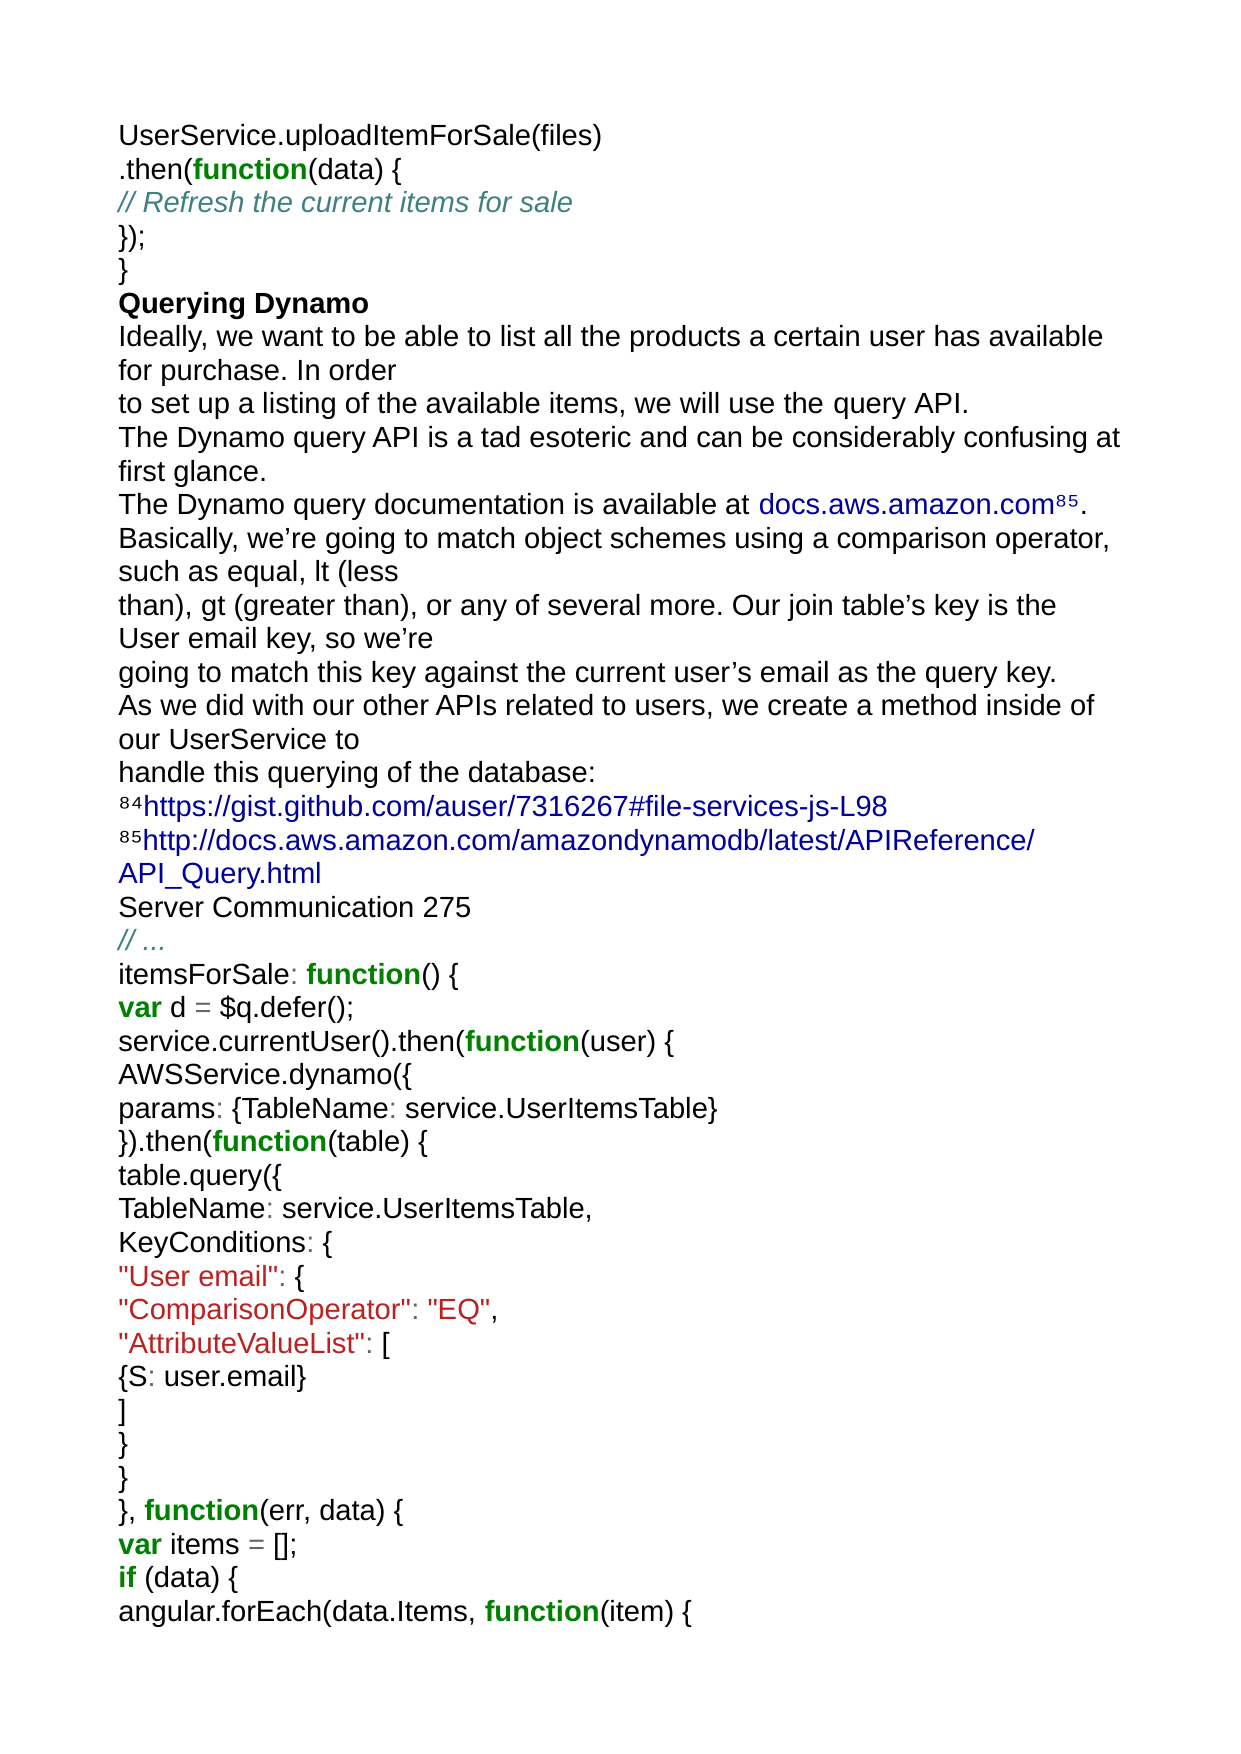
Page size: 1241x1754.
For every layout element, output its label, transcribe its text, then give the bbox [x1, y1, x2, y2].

text AWSService.dynamo({ [118, 1057, 1122, 1091]
text ⁸⁵http://docs.aws.amazon.com/amazondynamodb/latest/APIReference/API_Query.html [118, 822, 1122, 889]
text ] [118, 1393, 1122, 1426]
text "User email": { [118, 1258, 1122, 1292]
text handle this querying of the database: [118, 755, 1122, 789]
text table.query({ [118, 1158, 1122, 1191]
text angular.forEach(data.Items, function(item) { [118, 1594, 1122, 1627]
text As we did with our other APIs related to users, we create a method inside of our UserService to [118, 688, 1122, 755]
text params: {TableName: service.UserItemsTable} [118, 1091, 1122, 1124]
text var d = $q.defer(); [118, 990, 1122, 1024]
text to set up a listing of the available items, we will use the query API. [118, 386, 1122, 420]
text // ... [118, 923, 1122, 957]
text "ComparisonOperator": "EQ", [118, 1292, 1122, 1326]
text Basically, we’re going to match object schemes using a comparison operator, such as equal, lt (less [118, 521, 1122, 588]
text }); [118, 219, 1122, 252]
text } [118, 1426, 1122, 1460]
text // Refresh the current items for sale [118, 185, 1122, 219]
text service.currentUser().then(function(user) { [118, 1024, 1122, 1057]
text than), gt (greater than), or any of several more. Our join table’s key is the User email key, so we’re [118, 588, 1122, 655]
text "AttributeValueList": [ [118, 1326, 1122, 1359]
text itemsForSale: function() { [118, 957, 1122, 990]
text } [118, 252, 1122, 286]
text } [118, 1460, 1122, 1493]
text The Dynamo query documentation is available at docs.aws.amazon.com⁸⁵. [118, 487, 1122, 521]
text Querying Dynamo [118, 286, 1122, 319]
text }).then(function(table) { [118, 1124, 1122, 1158]
text Server Communication 275 [118, 889, 1122, 923]
text ⁸⁴https://gist.github.com/auser/7316267#file-services-js-L98 [118, 789, 1122, 822]
text }, function(err, data) { [118, 1493, 1122, 1527]
text Ideally, we want to be able to list all the products a certain user has available for purchase. In order [118, 319, 1122, 386]
text The Dynamo query API is a tad esoteric and can be considerably confusing at first glance. [118, 420, 1122, 487]
text UserService.uploadItemForSale(files) [118, 118, 1122, 152]
text {S: user.email} [118, 1359, 1122, 1393]
text if (data) { [118, 1560, 1122, 1594]
text TableName: service.UserItemsTable, [118, 1191, 1122, 1225]
text KeyConditions: { [118, 1225, 1122, 1258]
text .then(function(data) { [118, 152, 1122, 185]
text var items = []; [118, 1527, 1122, 1560]
text going to match this key against the current user’s email as the query key. [118, 655, 1122, 688]
